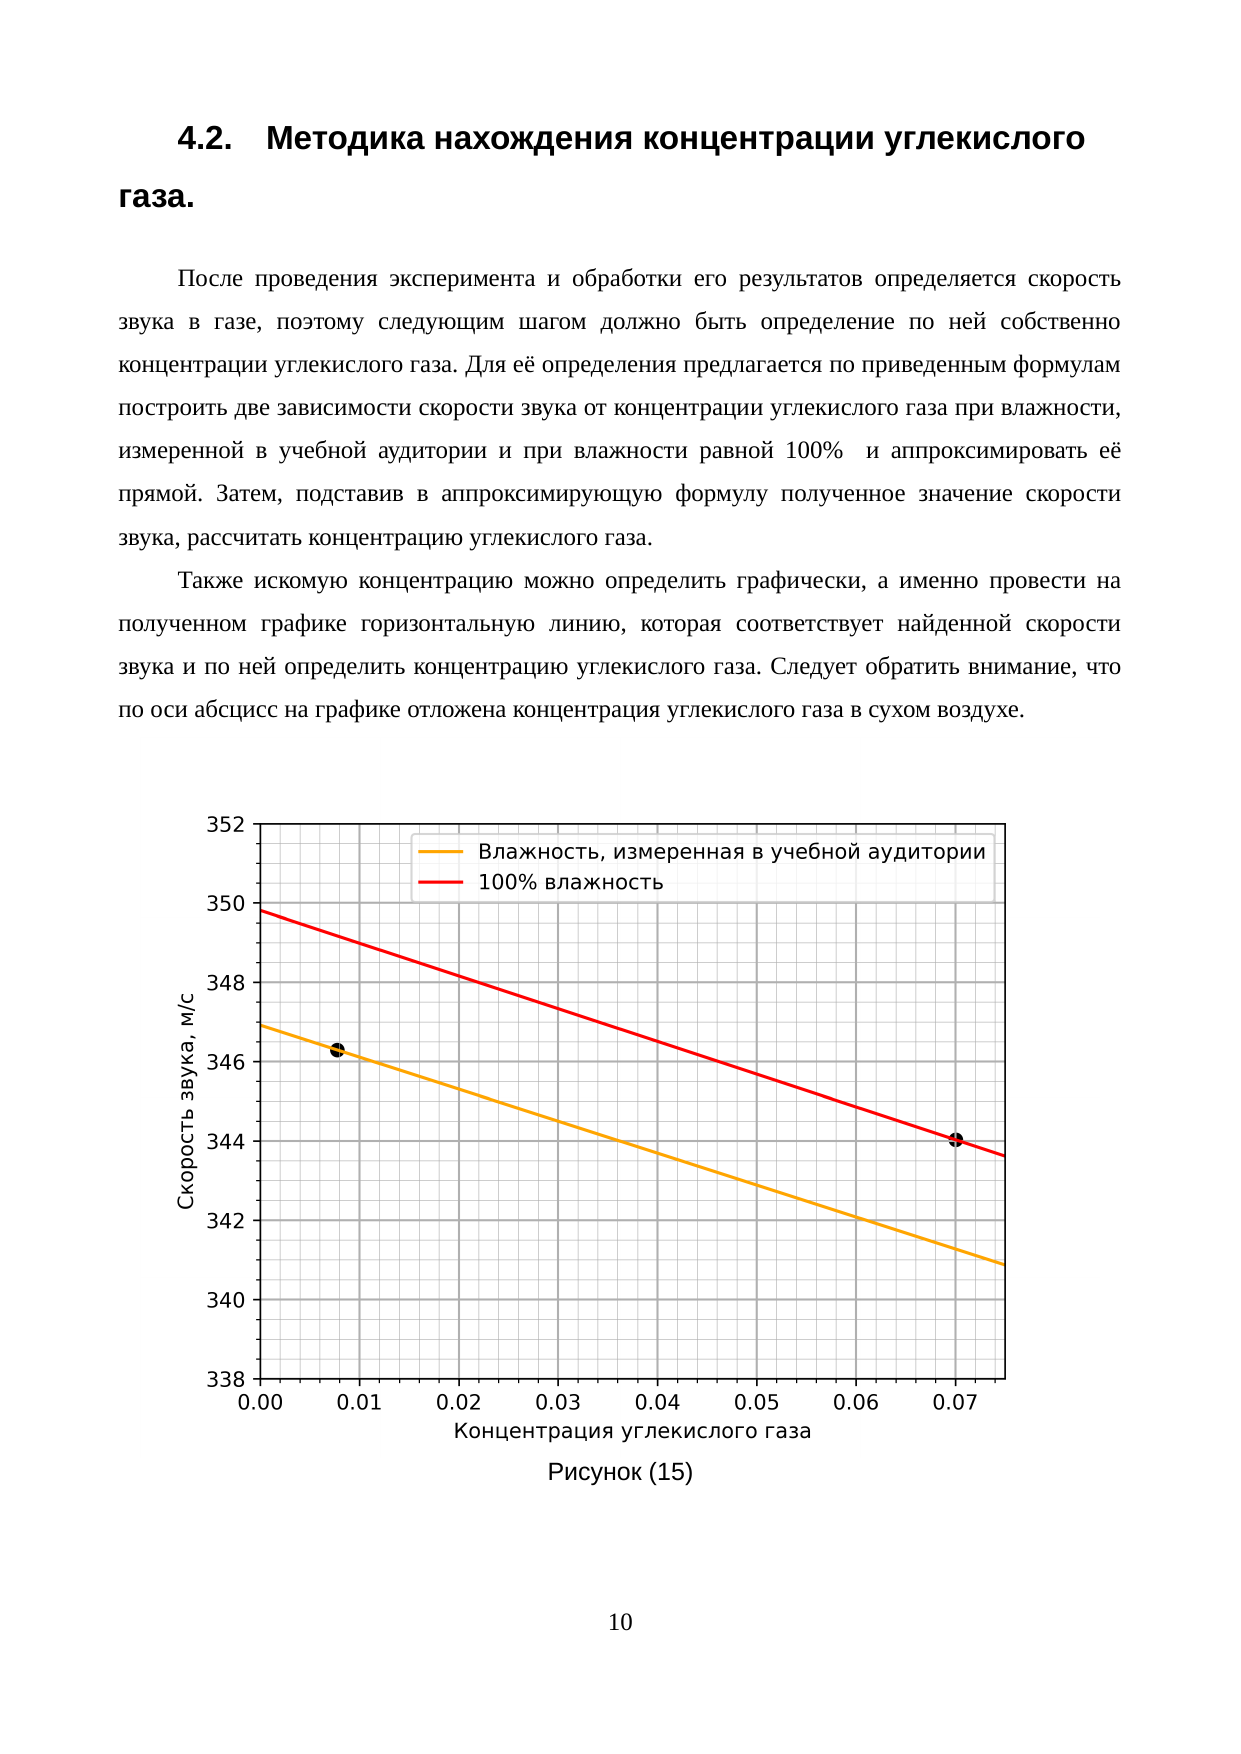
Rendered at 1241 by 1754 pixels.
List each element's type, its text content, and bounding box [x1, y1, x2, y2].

subtitle Методика нахождения концентрации углекислого газа. [118, 118, 1122, 214]
text Рисунок (15) [118, 737, 1122, 1486]
picture [140, 737, 1100, 1458]
text Также искомую концентрацию можно определить графически, а именно провести на полученном графике горизонтальную линию, которая соответствует найденной скорости звука и по ней определить концентрацию углекислого газа. Следует обратить внимание, что по оси абсцисс на графике отложена концентрация углекислого газа в сухом воздухе. [118, 565, 1122, 723]
text После проведения эксперимента и обработки его результатов определяется скорость звука в газе, поэтому следующим шагом должно быть определение по ней собственно концентрации углекислого газа. Для её определения предлагается по приведенным формулам построить две зависимости скорости звука от концентрации углекислого газа при влажности, измеренной в учебной аудитории и при влажности равной 100% и аппроксимировать её прямой. Затем, подставив в аппроксимирующую формулу полученное значение скорости звука, рассчитать концентрацию углекислого газа. [118, 263, 1122, 550]
